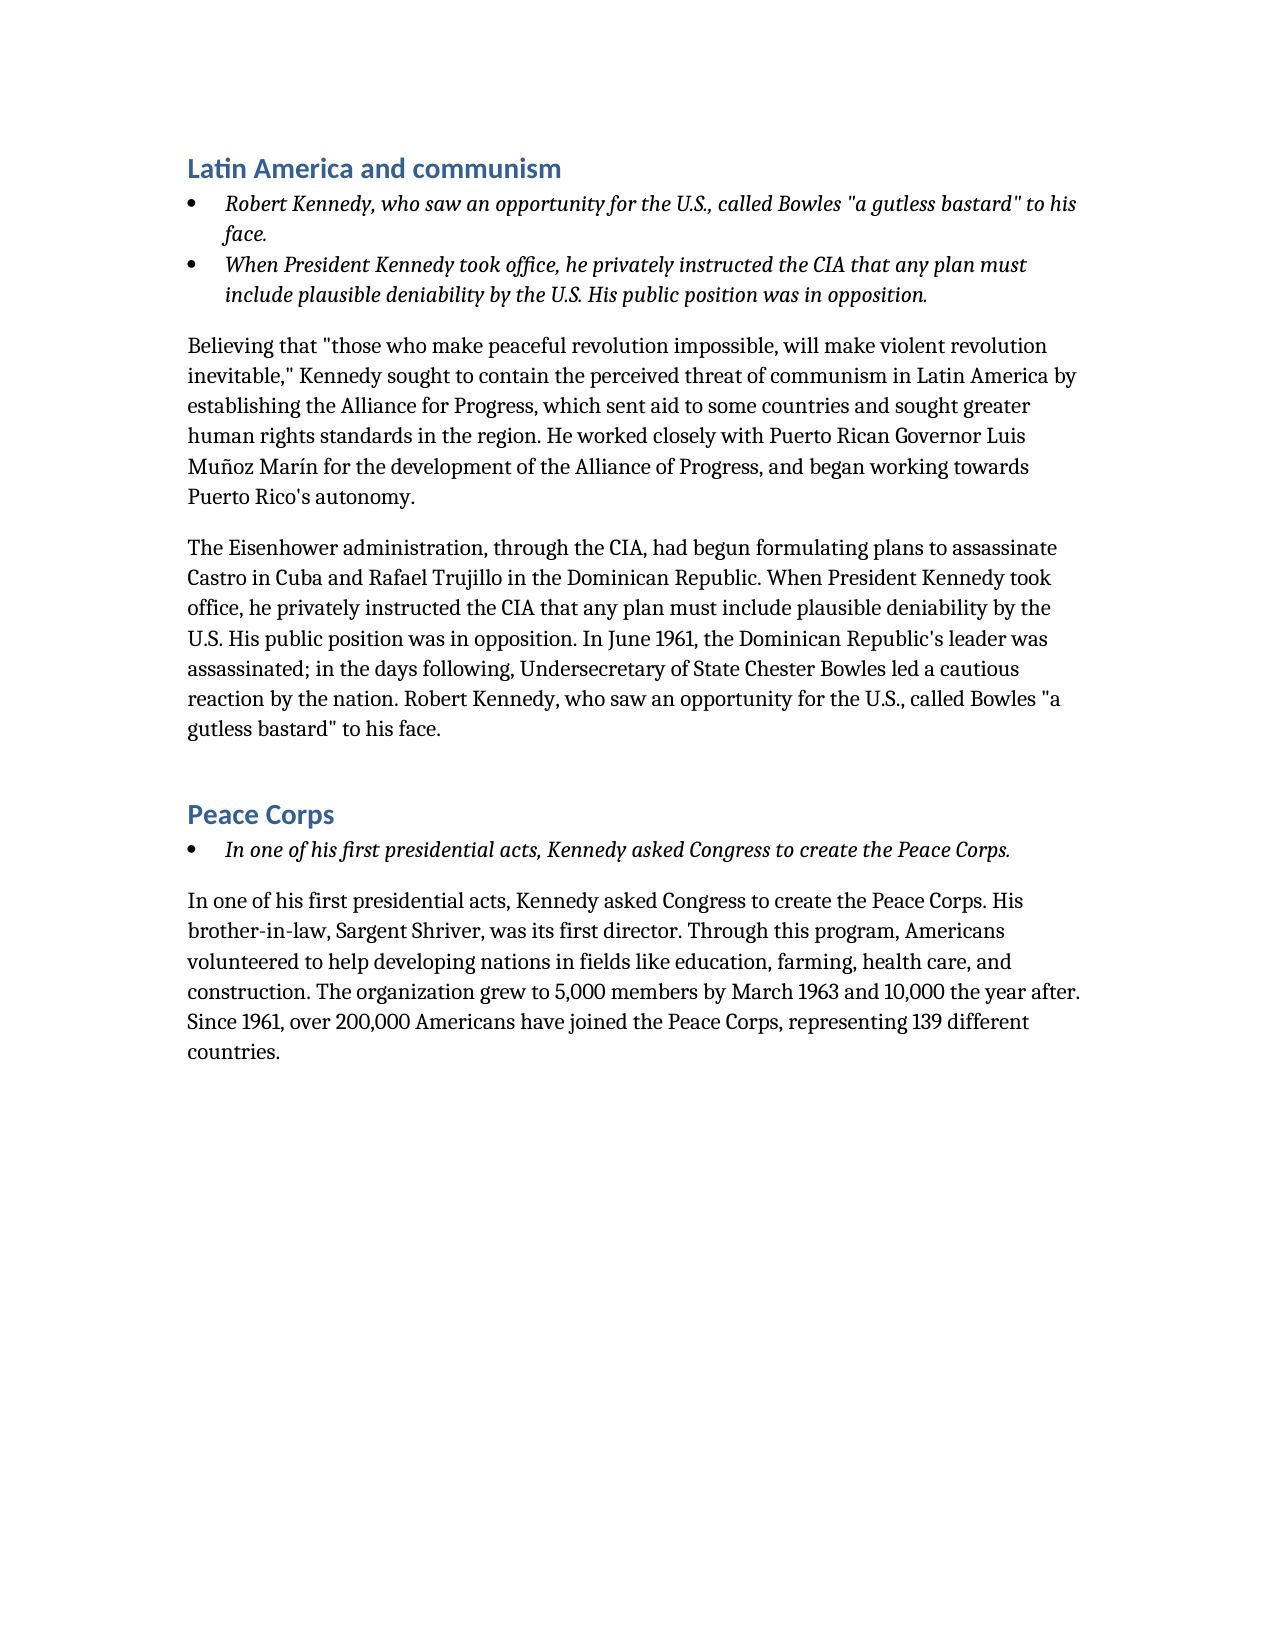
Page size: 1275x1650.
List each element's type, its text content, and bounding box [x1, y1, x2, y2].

text The Eisenhower administration, through the CIA, had begun formulating plans to assassinate Castro in Cuba and Rafael Trujillo in the Dominican Republic. When President Kennedy took office, he privately instructed the CIA that any plan must include plausible deniability by the U.S. His public position was in opposition. In June 1961, the Dominican Republic's leader was assassinated; in the days following, Undersecretary of State Chester Bowles led a cautious reaction by the nation. Robert Kennedy, who saw an opportunity for the U.S., called Bowles "a gutless bastard" to his face. [187, 535, 1087, 742]
text Believing that "those who make peaceful revolution impossible, will make violent revolution inevitable," Kennedy sought to contain the perceived threat of communism in Latin America by establishing the Alliance for Progress, which sent aid to some countries and sought greater human rights standards in the region. He worked closely with Puerto Rican Governor Luis Muñoz Marín for the development of the Alliance of Progress, and began working towards Puerto Rico's autonomy. [187, 333, 1087, 510]
list In one of his first presidential acts, Kennedy asked Congress to create the Peace Corps. [187, 837, 1087, 863]
list Robert Kennedy, who saw an opportunity for the U.S., called Bowles "a gutless bastard" to his face. [187, 191, 1087, 247]
list When President Kennedy took office, he privately instructed the CIA that any plan must include plausible deniability by the U.S. His public position was in opposition. [187, 251, 1087, 308]
subtitle Peace Corps [187, 796, 1087, 832]
text In one of his first presidential acts, Kennedy asked Congress to create the Peace Corps. His brother-in-law, Sargent Shriver, was its first director. Through this program, Americans volunteered to help developing nations in fields like education, farming, health care, and construction. The organization grew to 5,000 members by March 1963 and 10,000 the year after. Since 1961, over 200,000 Americans have joined the Peace Corps, representing 139 different countries. [187, 888, 1087, 1066]
subtitle Latin America and communism [187, 150, 1087, 186]
